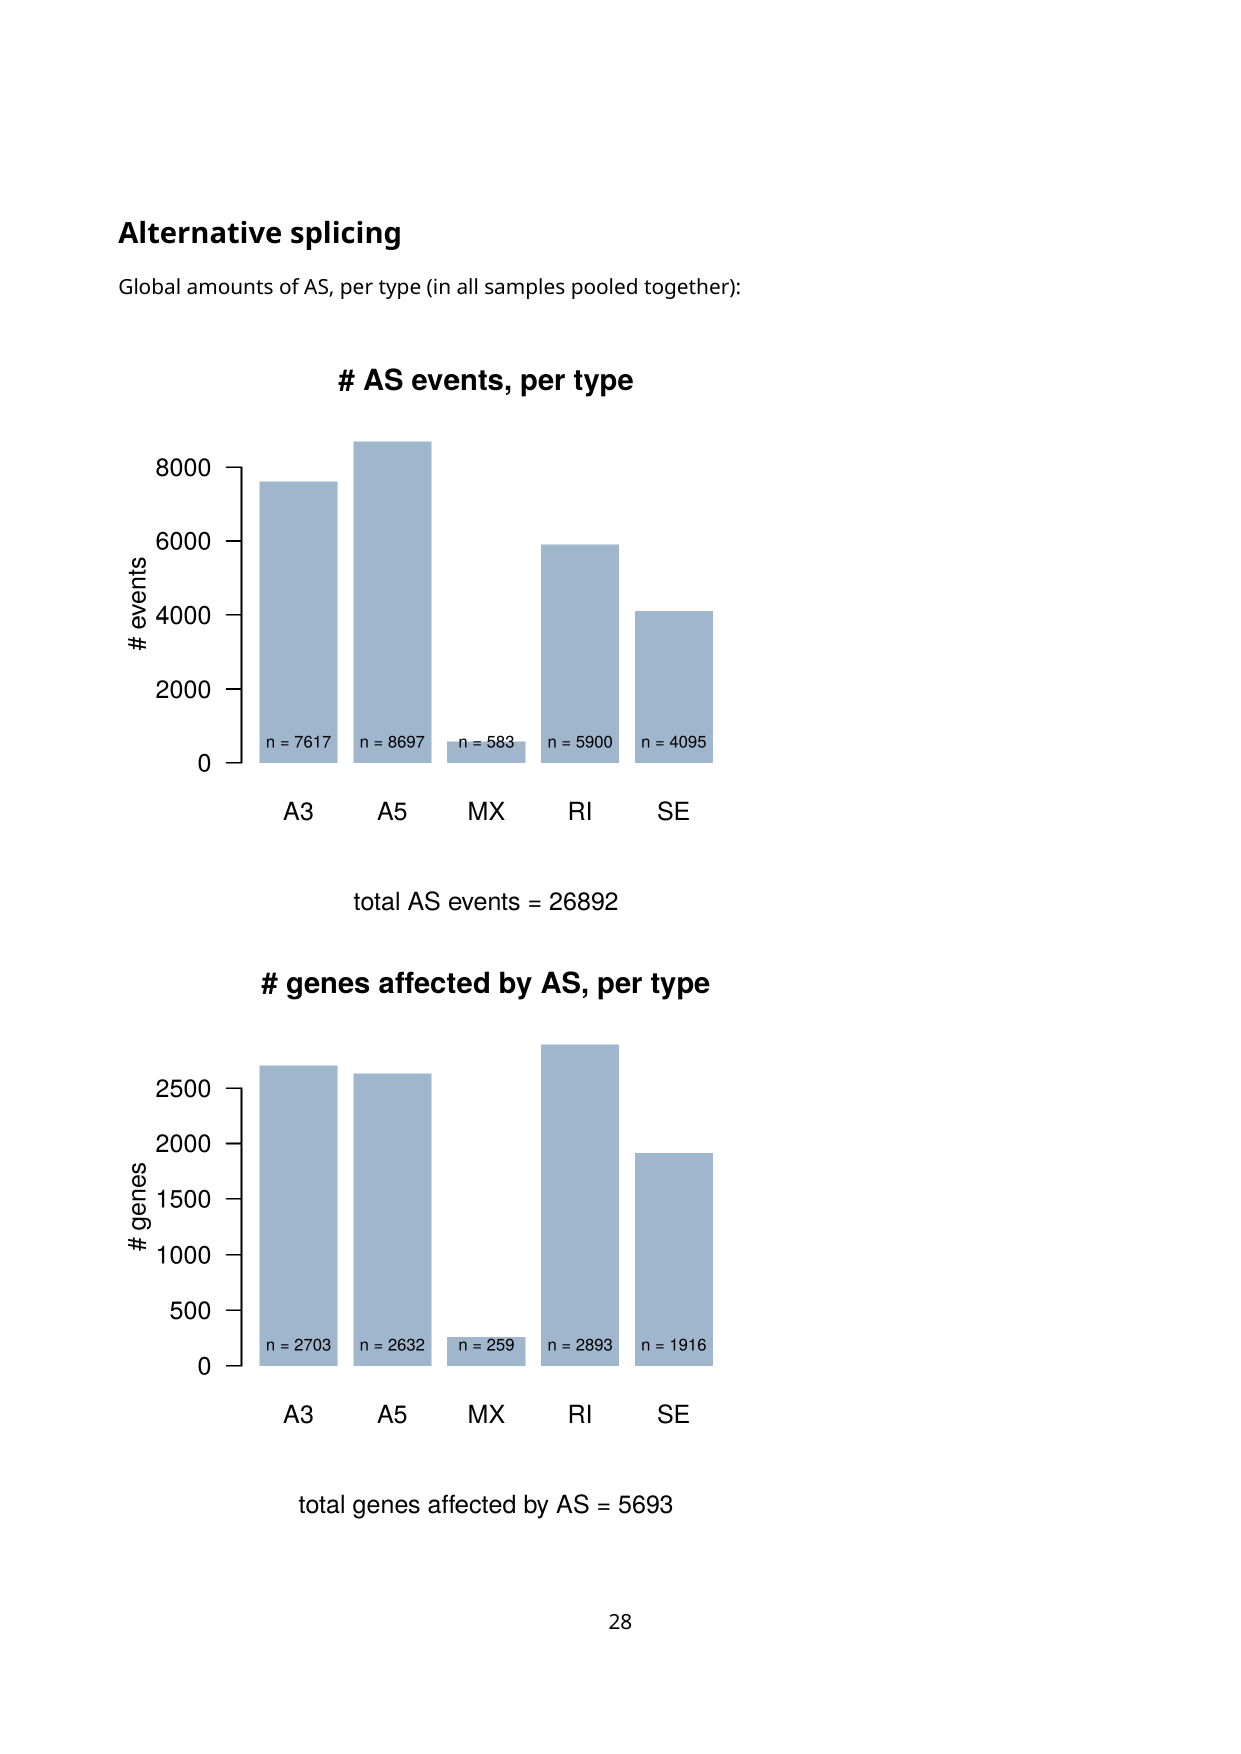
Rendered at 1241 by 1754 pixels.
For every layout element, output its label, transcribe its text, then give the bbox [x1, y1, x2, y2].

subtitle Alternative splicing [118, 212, 1122, 252]
picture [118, 921, 794, 1522]
text Global amounts of AS, per type (in all samples pooled together): [118, 272, 1122, 301]
picture [118, 318, 794, 919]
